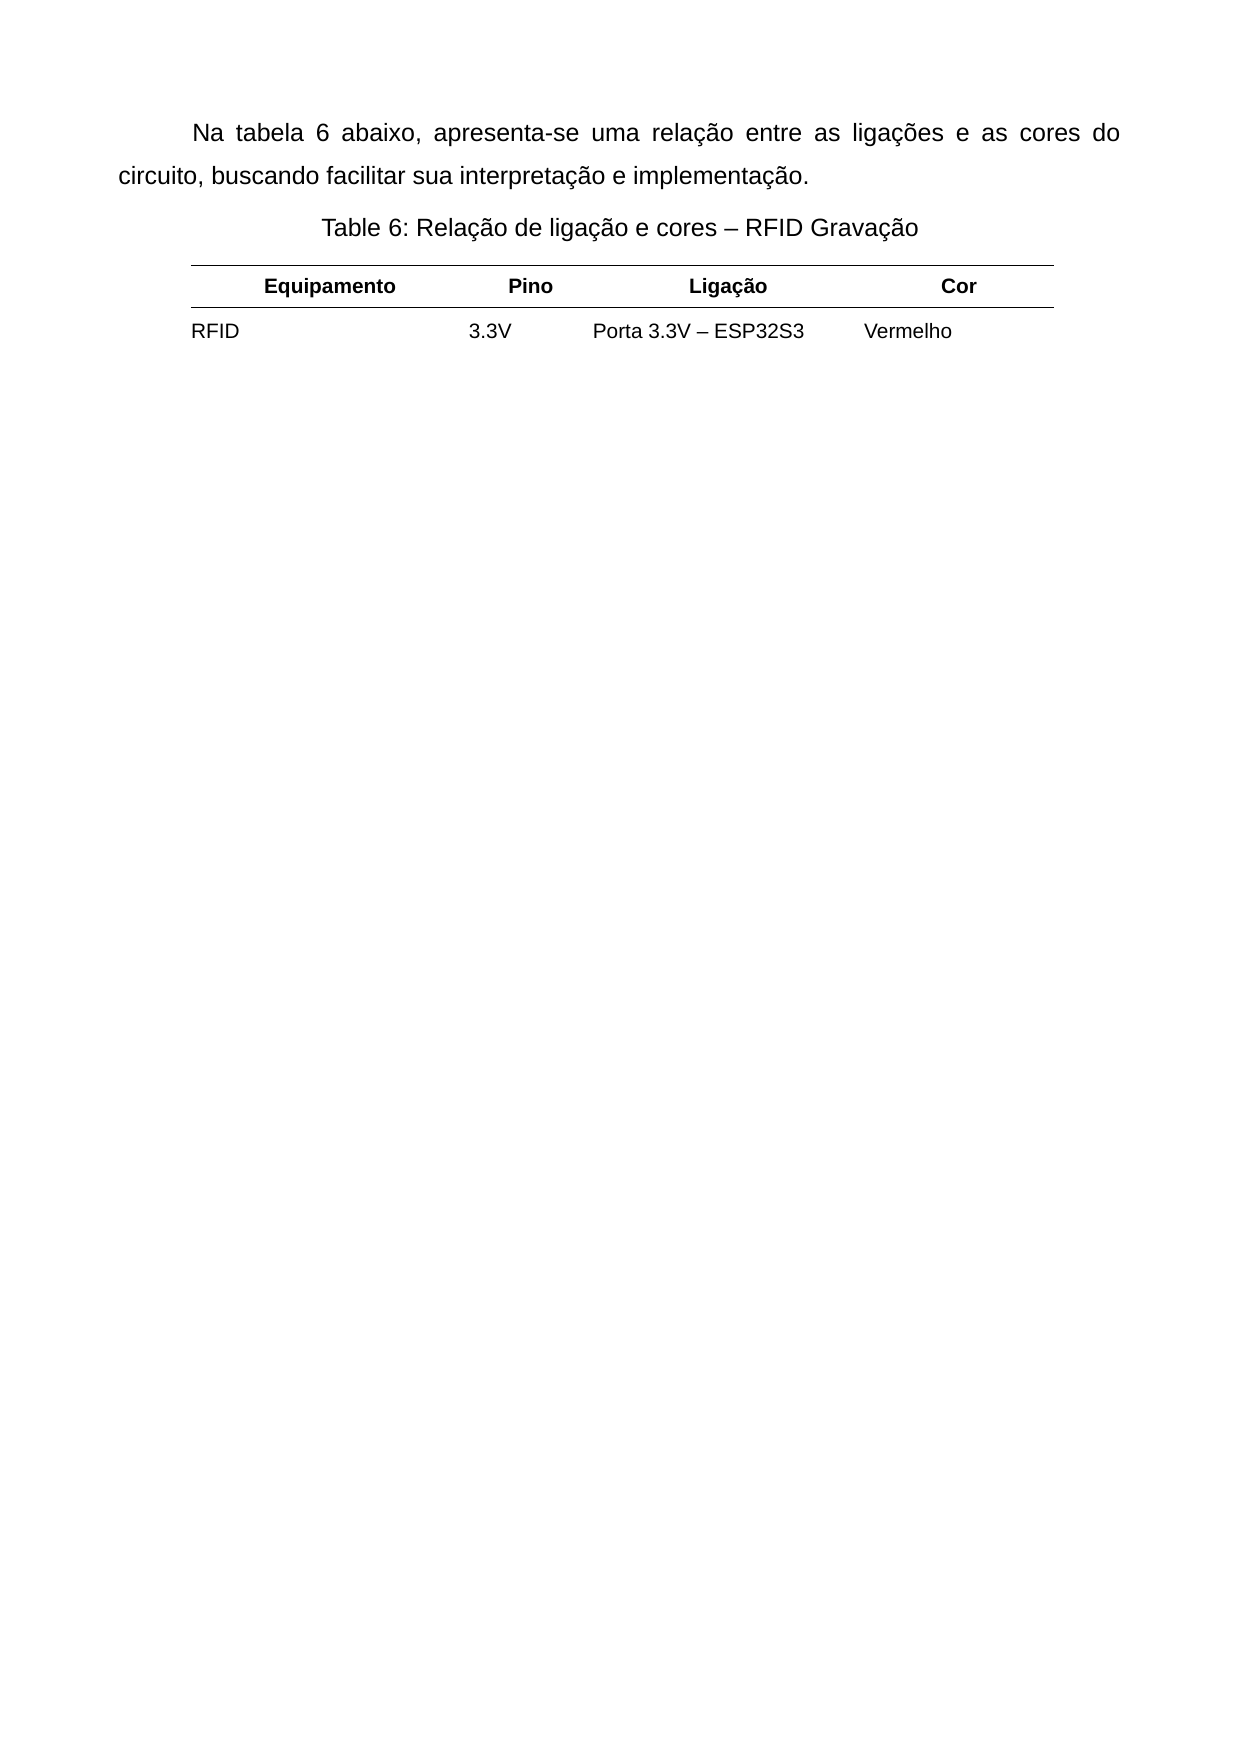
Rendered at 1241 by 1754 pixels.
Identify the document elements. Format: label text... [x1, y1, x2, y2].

table_cell Vermelho [864, 308, 1053, 353]
table_cell 3.3V [469, 308, 593, 353]
table_header Equipamento [191, 266, 469, 306]
table_header Ligação [593, 266, 864, 306]
text Table 6: Relação de ligação e cores – RFID Gravação [118, 213, 1122, 242]
table_header Pino [469, 266, 593, 306]
table_cell RFID [191, 308, 469, 353]
table_header Cor [864, 266, 1053, 306]
text Na tabela 6 abaixo, apresenta-se uma relação entre as ligações e as cores do circuito, buscando facilitar sua interpretação e implementação. [118, 118, 1122, 190]
table_cell Porta 3.3V – ESP32S3 [593, 308, 864, 353]
